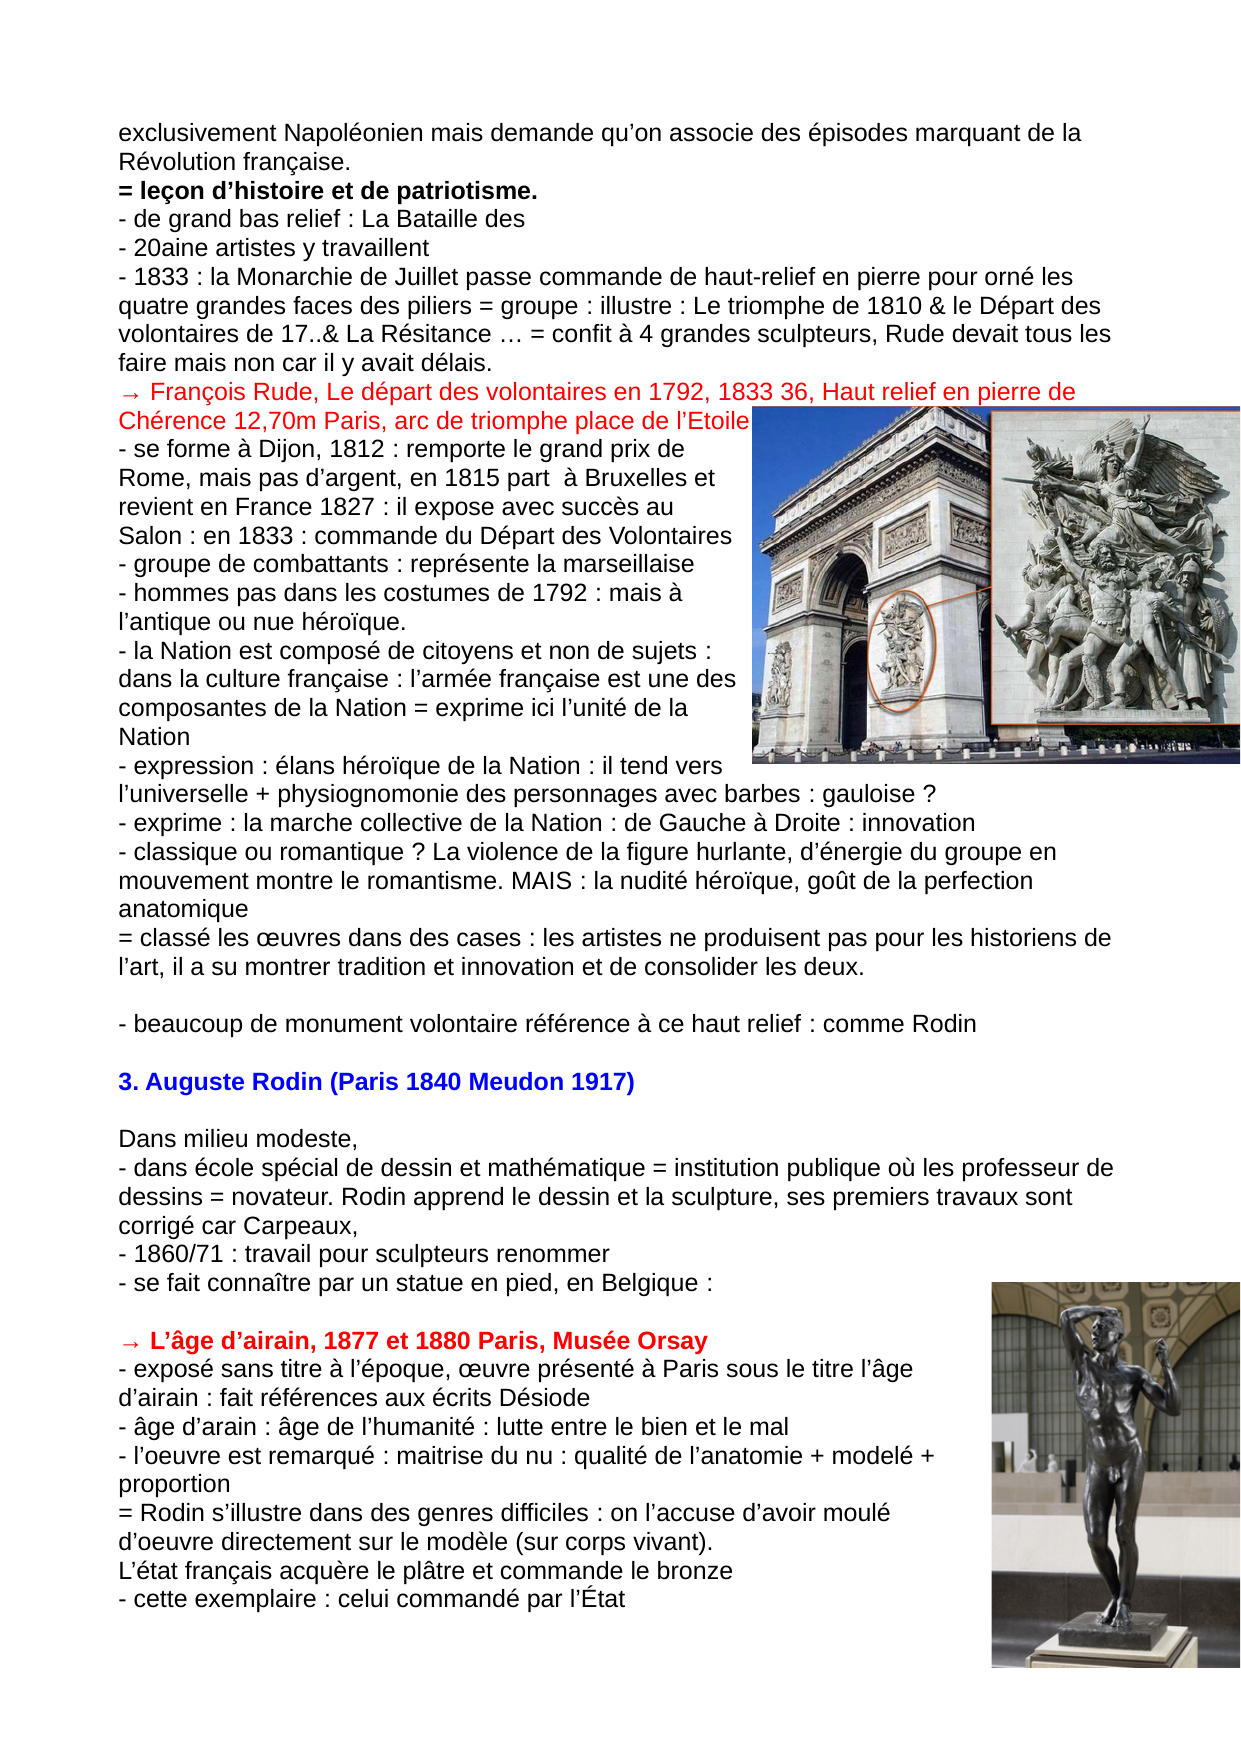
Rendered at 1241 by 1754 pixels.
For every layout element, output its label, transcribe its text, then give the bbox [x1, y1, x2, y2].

text = Rodin s’illustre dans des genres difficiles : on l’accuse d’avoir moulé d’oeuvre directement sur le modèle (sur corps vivant). [118, 1498, 991, 1556]
text - expression : élans héroïque de la Nation : il tend vers l’universelle + physiognomonie des personnages avec barbes : gauloise ? [118, 751, 1122, 808]
text exclusivement Napoléonien mais demande qu’on associe des épisodes marquant de la Révolution française. [118, 118, 1122, 176]
text - âge d’arain : âge de l’humanité : lutte entre le bien et le mal [118, 1412, 991, 1441]
text - classique ou romantique ? La violence de la figure hurlante, d’énergie du groupe en mouvement montre le romantisme. MAIS : la nudité héroïque, goût de la perfection anatomique [118, 837, 1122, 923]
text - dans école spécial de dessin et mathématique = institution publique où les professeur de dessins = novateur. Rodin apprend le dessin et la sculpture, ses premiers travaux sont corrigé car Carpeaux, [118, 1153, 1122, 1239]
text → François Rude, Le départ des volontaires en 1792, 1833 36, Haut relief en pierre de Chérence 12,70m Paris, arc de triomphe place de l’Etoile [118, 377, 1122, 434]
text - groupe de combattants : représente la marseillaise [118, 549, 752, 578]
text - se fait connaître par un statue en pied, en Belgique : [118, 1268, 1122, 1297]
text - hommes pas dans les costumes de 1792 : mais à l’antique ou nue héroïque. [118, 578, 752, 636]
picture [752, 406, 1241, 764]
text - 1860/71 : travail pour sculpteurs renommer [118, 1239, 1122, 1268]
text → L’âge d’airain, 1877 et 1880 Paris, Musée Orsay [118, 1326, 991, 1354]
text - cette exemplaire : celui commandé par l’État [118, 1584, 991, 1613]
text Dans milieu modeste, [118, 1124, 1122, 1153]
text - l’oeuvre est remarqué : maitrise du nu : qualité de l’anatomie + modelé + proportion [118, 1441, 991, 1498]
picture [991, 1282, 1241, 1668]
text - exposé sans titre à l’époque, œuvre présenté à Paris sous le titre l’âge d’airain : fait références aux écrits Désiode [118, 1354, 991, 1412]
text - la Nation est composé de citoyens et non de sujets : dans la culture française : l’armée française est une des composantes de la Nation = exprime ici l’unité de la Nation [118, 636, 752, 751]
text - 20aine artistes y travaillent [118, 233, 1122, 262]
text - exprime : la marche collective de la Nation : de Gauche à Droite : innovation [118, 808, 1122, 837]
text L’état français acquère le plâtre et commande le bronze [118, 1556, 991, 1584]
text - beaucoup de monument volontaire référence à ce haut relief : comme Rodin [118, 1009, 1122, 1038]
text = leçon d’histoire et de patriotisme. [118, 176, 1122, 204]
text 3. Auguste Rodin (Paris 1840 Meudon 1917) [118, 1067, 1122, 1096]
text = classé les œuvres dans des cases : les artistes ne produisent pas pour les historiens de l’art, il a su montrer tradition et innovation et de consolider les deux. [118, 923, 1122, 981]
text - de grand bas relief : La Bataille des [118, 204, 1122, 233]
text - se forme à Dijon, 1812 : remporte le grand prix de Rome, mais pas d’argent, en 1815 part à Bruxelles et revient en France 1827 : il expose avec succès au Salon : en 1833 : commande du Départ des Volontaires [118, 434, 752, 549]
text - 1833 : la Monarchie de Juillet passe commande de haut-relief en pierre pour orné les quatre grandes faces des piliers = groupe : illustre : Le triomphe de 1810 & le Départ des volontaires de 17..& La Résitance … = confit à 4 grandes sculpteurs, Rude devait tous les faire mais non car il y avait délais. [118, 262, 1122, 377]
